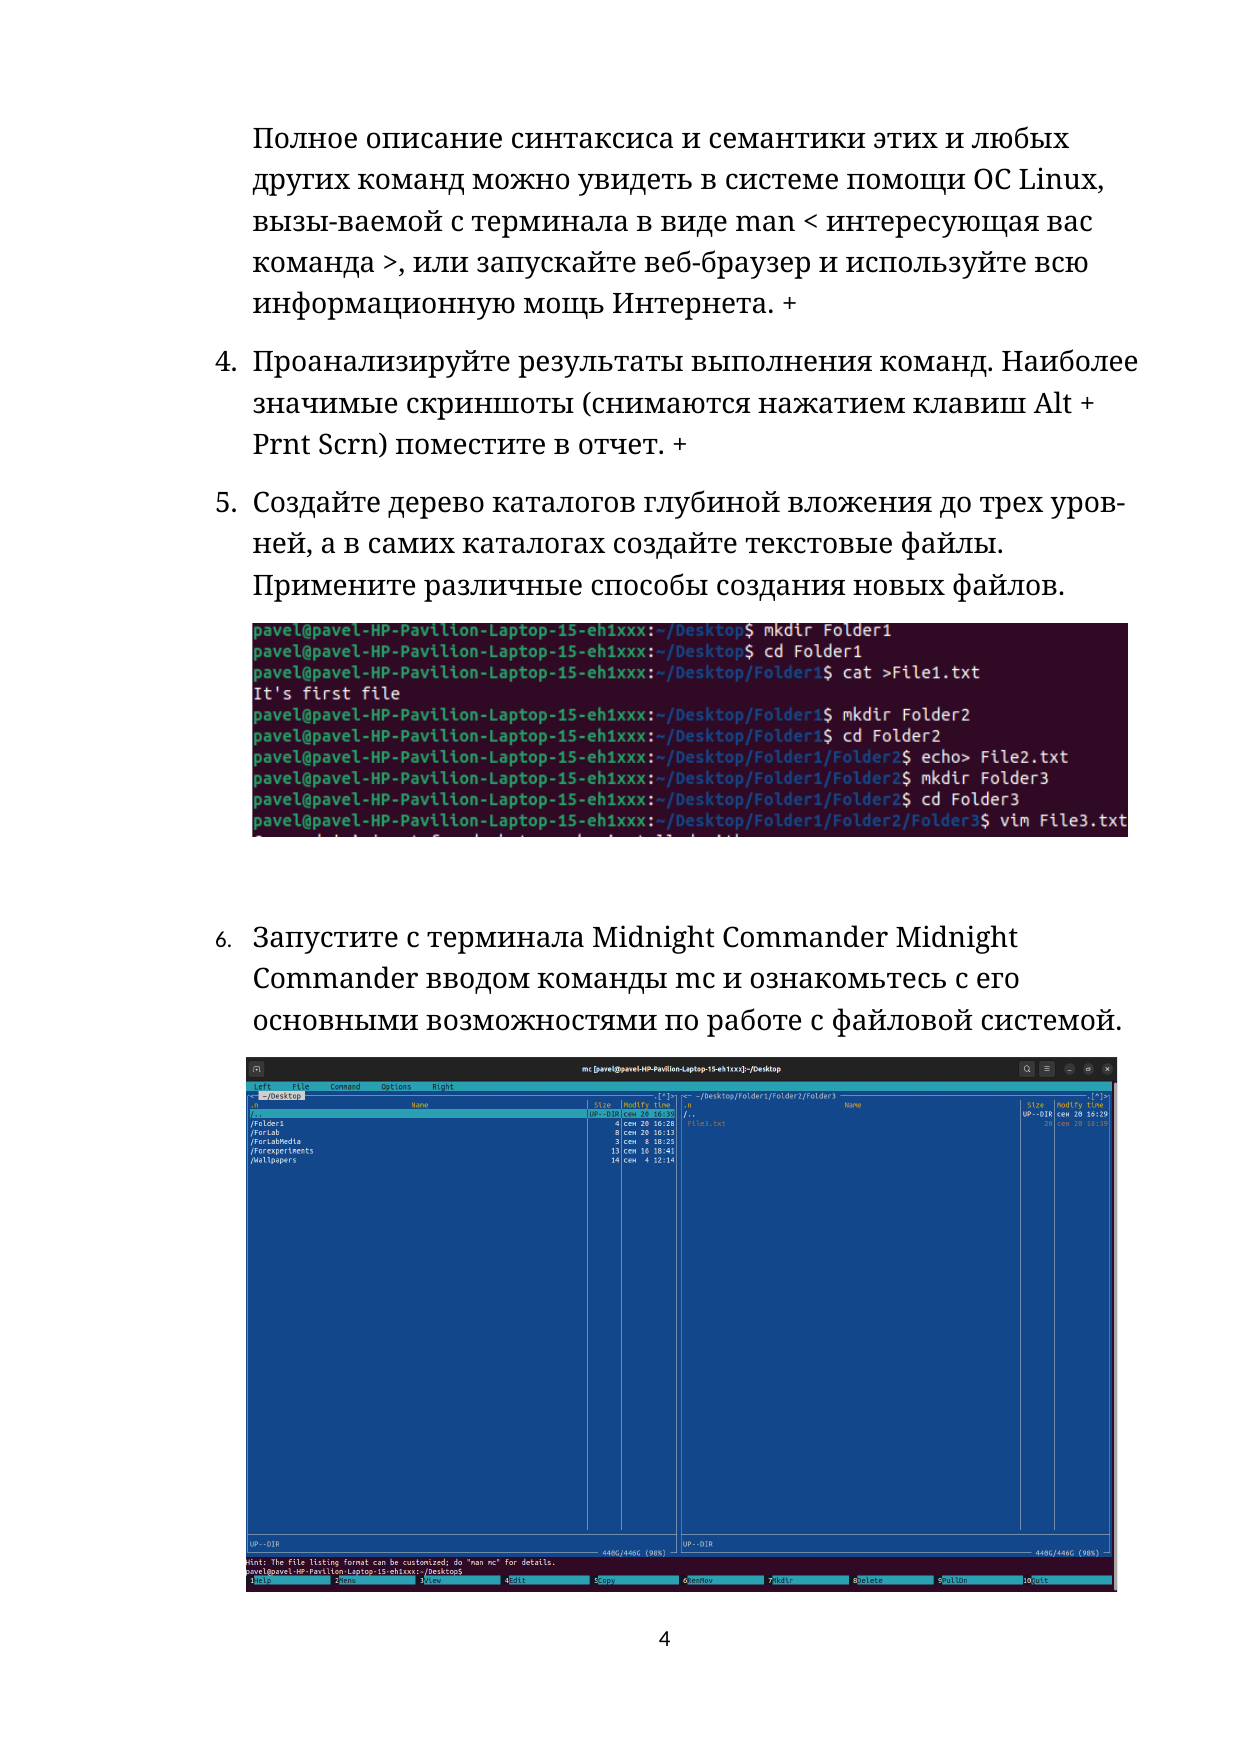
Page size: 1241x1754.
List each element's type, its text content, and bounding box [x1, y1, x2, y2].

list Запустите с терминала Midnight Commander Midnight Commander вводом команды mc и ознакомьтесь с его основными возможностями по работе с ­файловой системой. [215, 917, 1152, 1038]
picture [246, 1057, 1118, 1592]
list Проанализируйте результаты выполнения команд. Наиболее значимые скриншоты (снимаются нажатием клавиш Alt + Prnt Scrn) поместите в отчет. + [215, 342, 1152, 463]
list Полное описание синтаксиса и семантики этих и любых других команд можно увидеть в системе помощи ОС Linux, вызы-ваемой с терминала в виде man < интересующая вас команда >, или запускайте веб-браузер и используйте всю информационную мощь Интернета. + [215, 118, 1152, 322]
list Создайте дерево каталогов глубиной вложения до трех уров-ней, а в самих каталогах создайте текстовые файлы. Примените различные способы создания новых файлов. [215, 482, 1152, 603]
picture [252, 623, 1128, 837]
